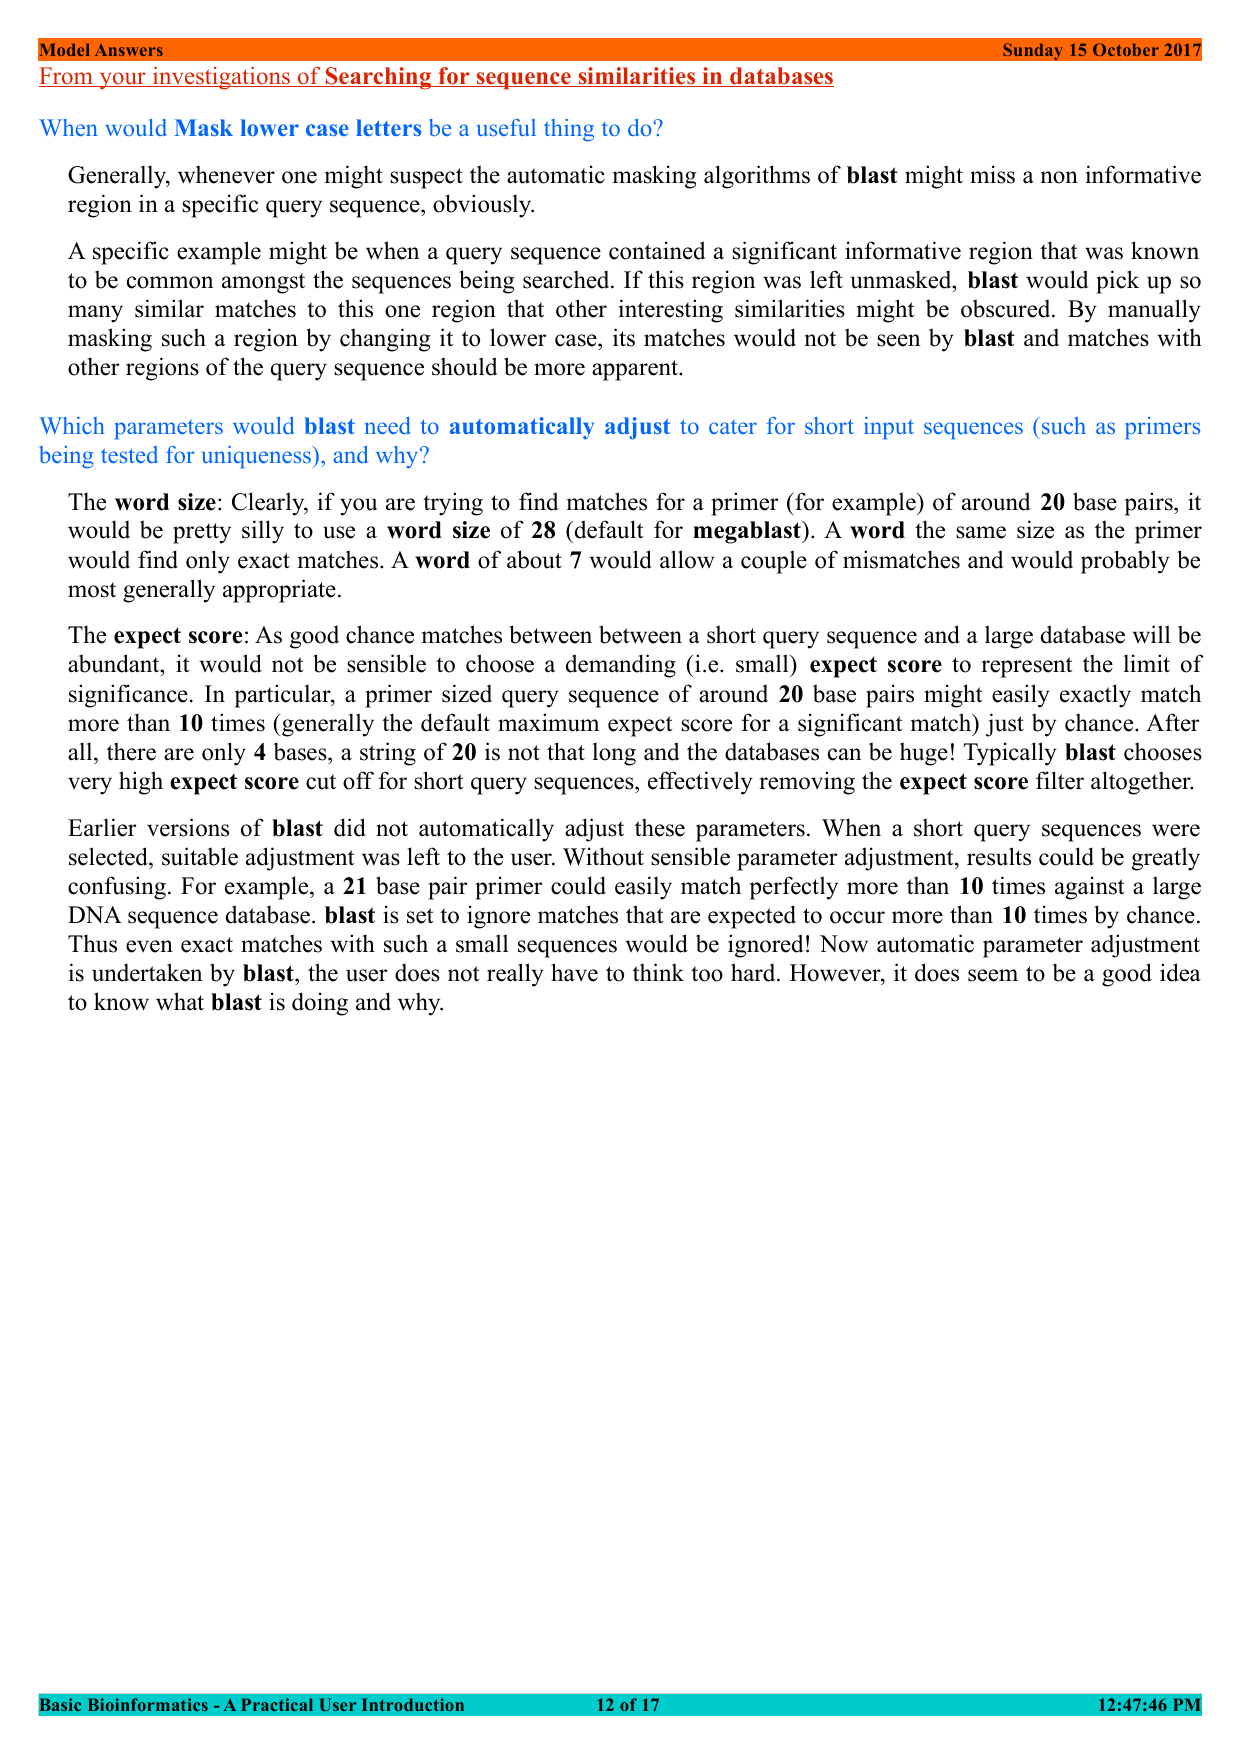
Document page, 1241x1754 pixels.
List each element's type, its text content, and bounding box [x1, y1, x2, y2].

text The word size: Clearly, if you are trying to find matches for a primer (for example) of around 20 base pairs, it would be pretty silly to use a word size of 28 (default for megablast). A word the same size as the primer would find only exact matches. A word of about 7 would allow a couple of mismatches and would probably be most generally appropriate. [68, 486, 1202, 603]
text Generally, whenever one might suspect the automatic masking algorithms of blast might miss a non informative region in a specific query sequence, obviously. [68, 160, 1202, 218]
text Earlier versions of blast did not automatically adjust these parameters. When a short query sequences were selected, suitable adjustment was left to the user. Without sensible parameter adjustment, results could be greatly confusing. For example, a 21 base pair primer could easily match perfectly more than 10 times against a large DNA sequence database. blast is set to ignore matches that are expected to occur more than 10 times by chance. Thus even exact matches with such a small sequences would be ignored! Now automatic parameter adjustment is undertaken by blast, the user does not really have to think too hard. However, it does seem to be a good idea to know what blast is doing and why. [68, 812, 1202, 1016]
text A specific example might be when a query sequence contained a significant informative region that was known to be common amongst the sequences being searched. If this region was left unmasked, blast would pick up so many similar matches to this one region that other interesting similarities might be obscured. By manually masking such a region by changing it to lower case, its matches would not be seen by blast and matches with other regions of the query sequence should be more apparent. [68, 236, 1202, 381]
text When would Mask lower case letters be a useful thing to do? [38, 113, 1202, 142]
text The expect score: As good chance matches between between a short query sequence and a large database will be abundant, it would not be sensible to choose a demanding (i.e. small) expect score to represent the limit of significance. In particular, a primer sized query sequence of around 20 base pairs might easily exactly match more than 10 times (generally the default maximum expect score for a significant match) just by chance. After all, there are only 4 bases, a string of 20 is not that long and the databases can be huge! Typically blast chooses very high expect score cut off for short query sequences, effectively removing the expect score filter altogether. [68, 620, 1202, 795]
text Which parameters would blast need to automatically adjust to cater for short input sequences (such as primers being tested for uniqueness), and why? [38, 411, 1202, 469]
text From your investigations of Searching for sequence similarities in databases [38, 61, 1202, 89]
